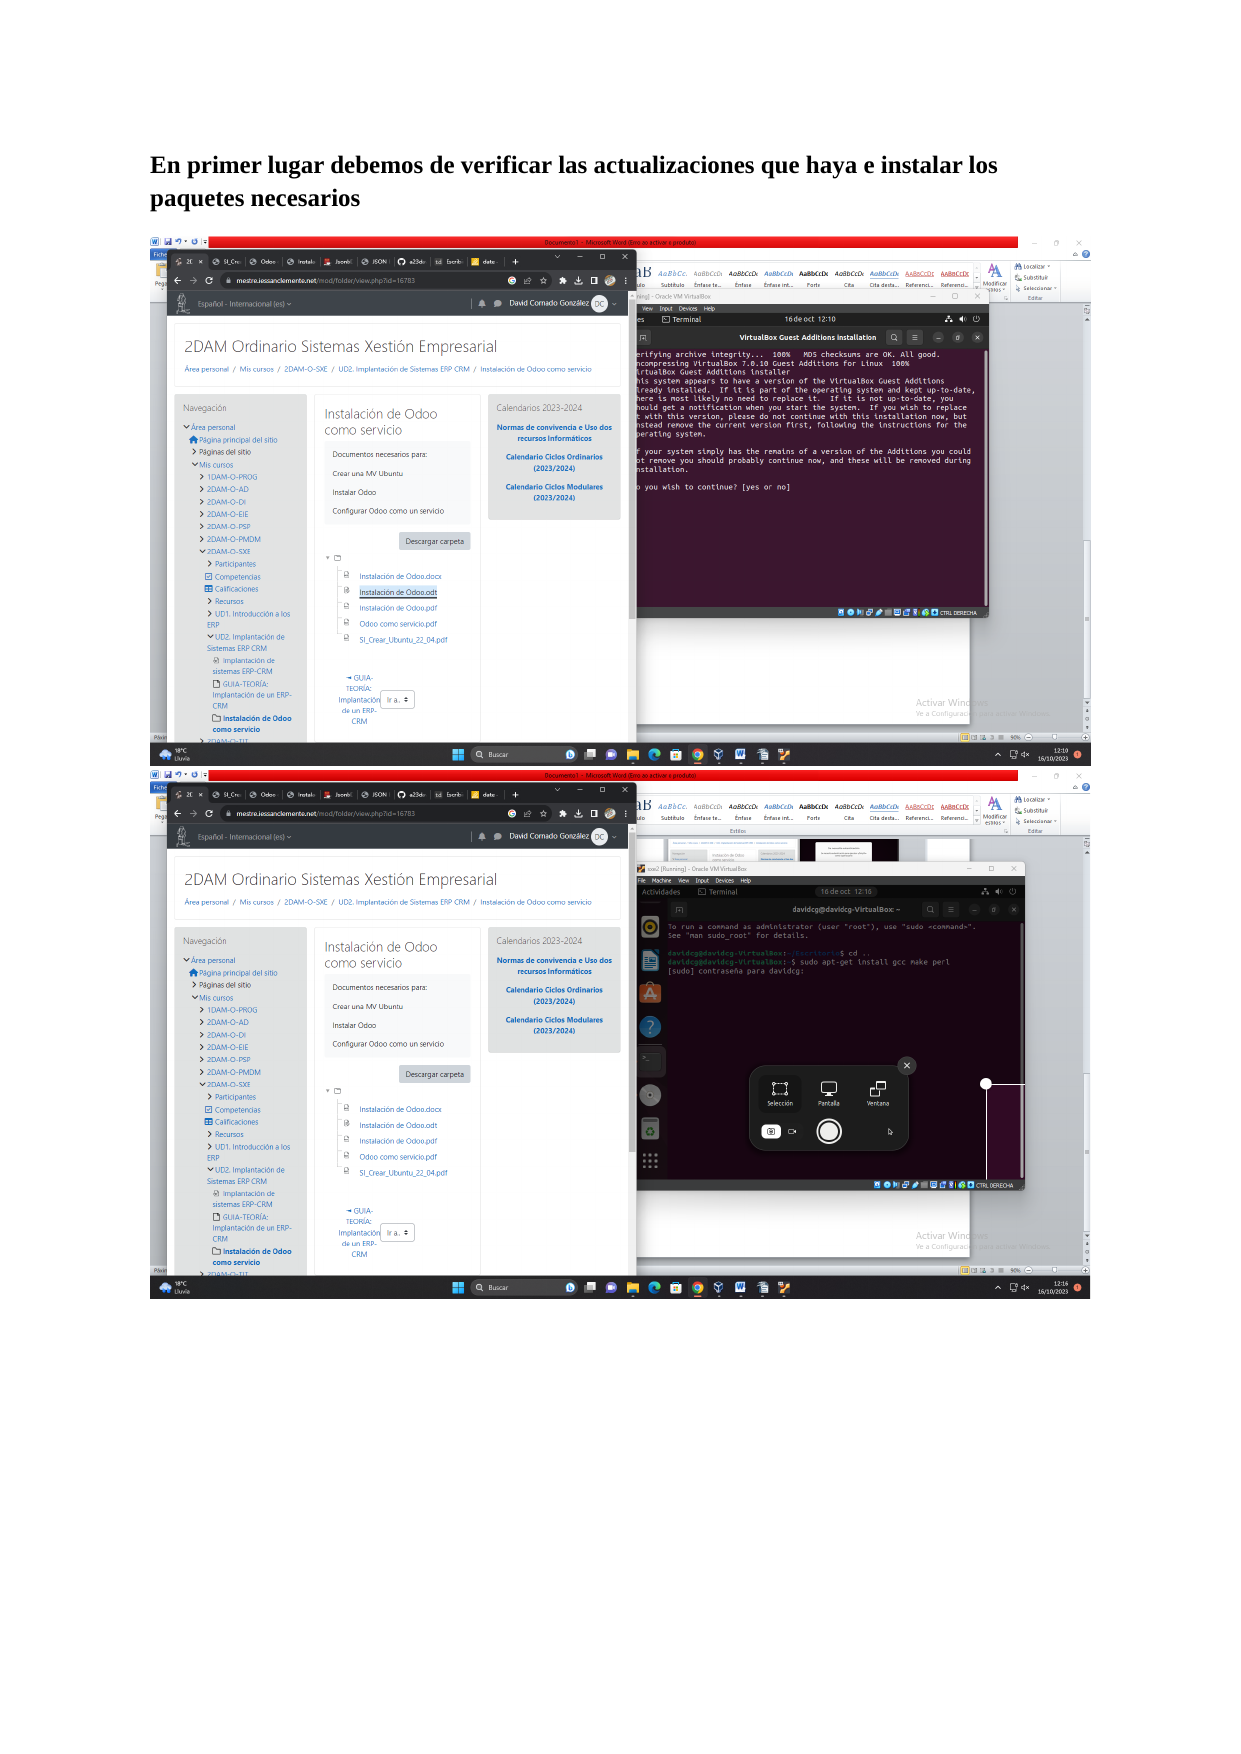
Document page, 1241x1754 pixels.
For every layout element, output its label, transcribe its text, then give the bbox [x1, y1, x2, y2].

text En primer lugar debemos de verificar las actualizaciones que haya e instalar los paquetes necesarios [150, 150, 1090, 212]
picture [150, 770, 1091, 1299]
picture [150, 236, 1091, 766]
